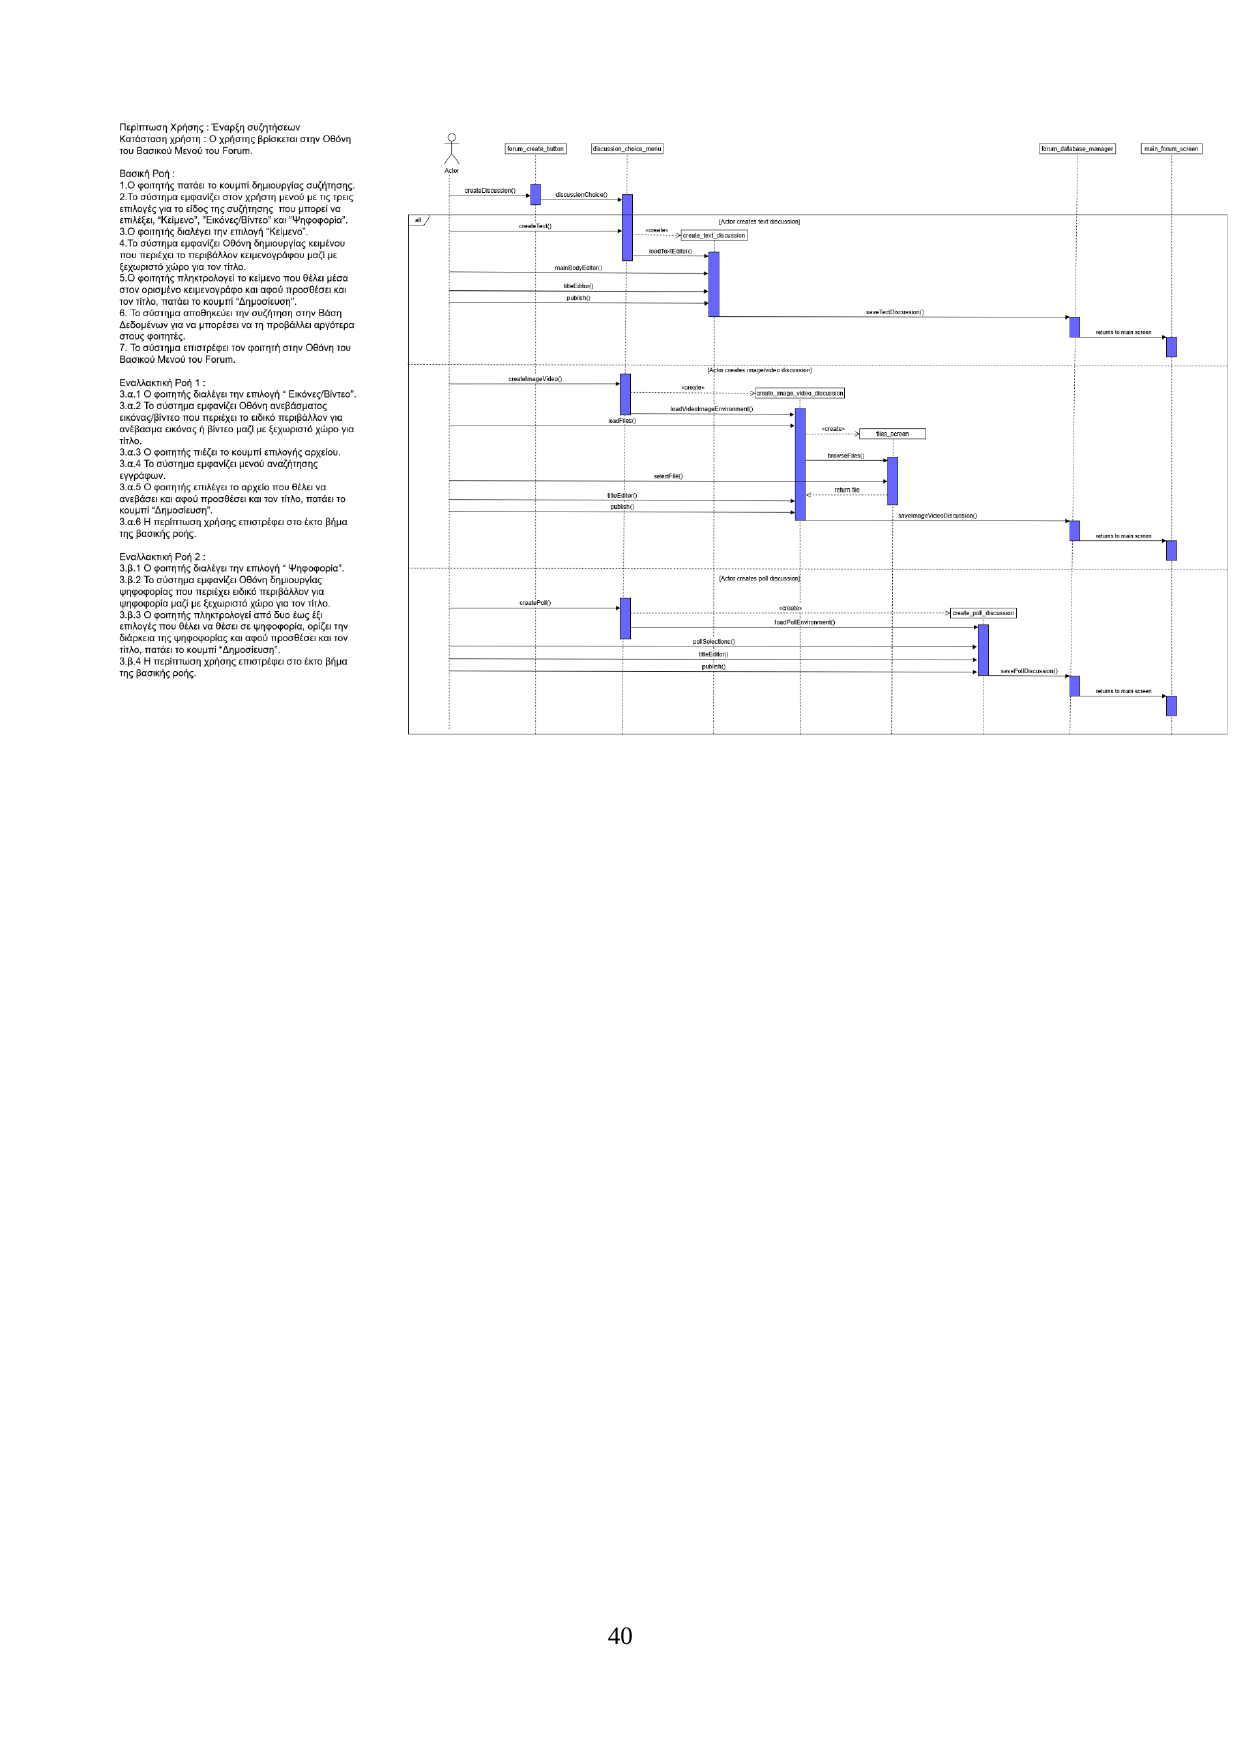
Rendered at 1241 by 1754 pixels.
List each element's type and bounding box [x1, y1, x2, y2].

picture [118, 118, 1228, 735]
